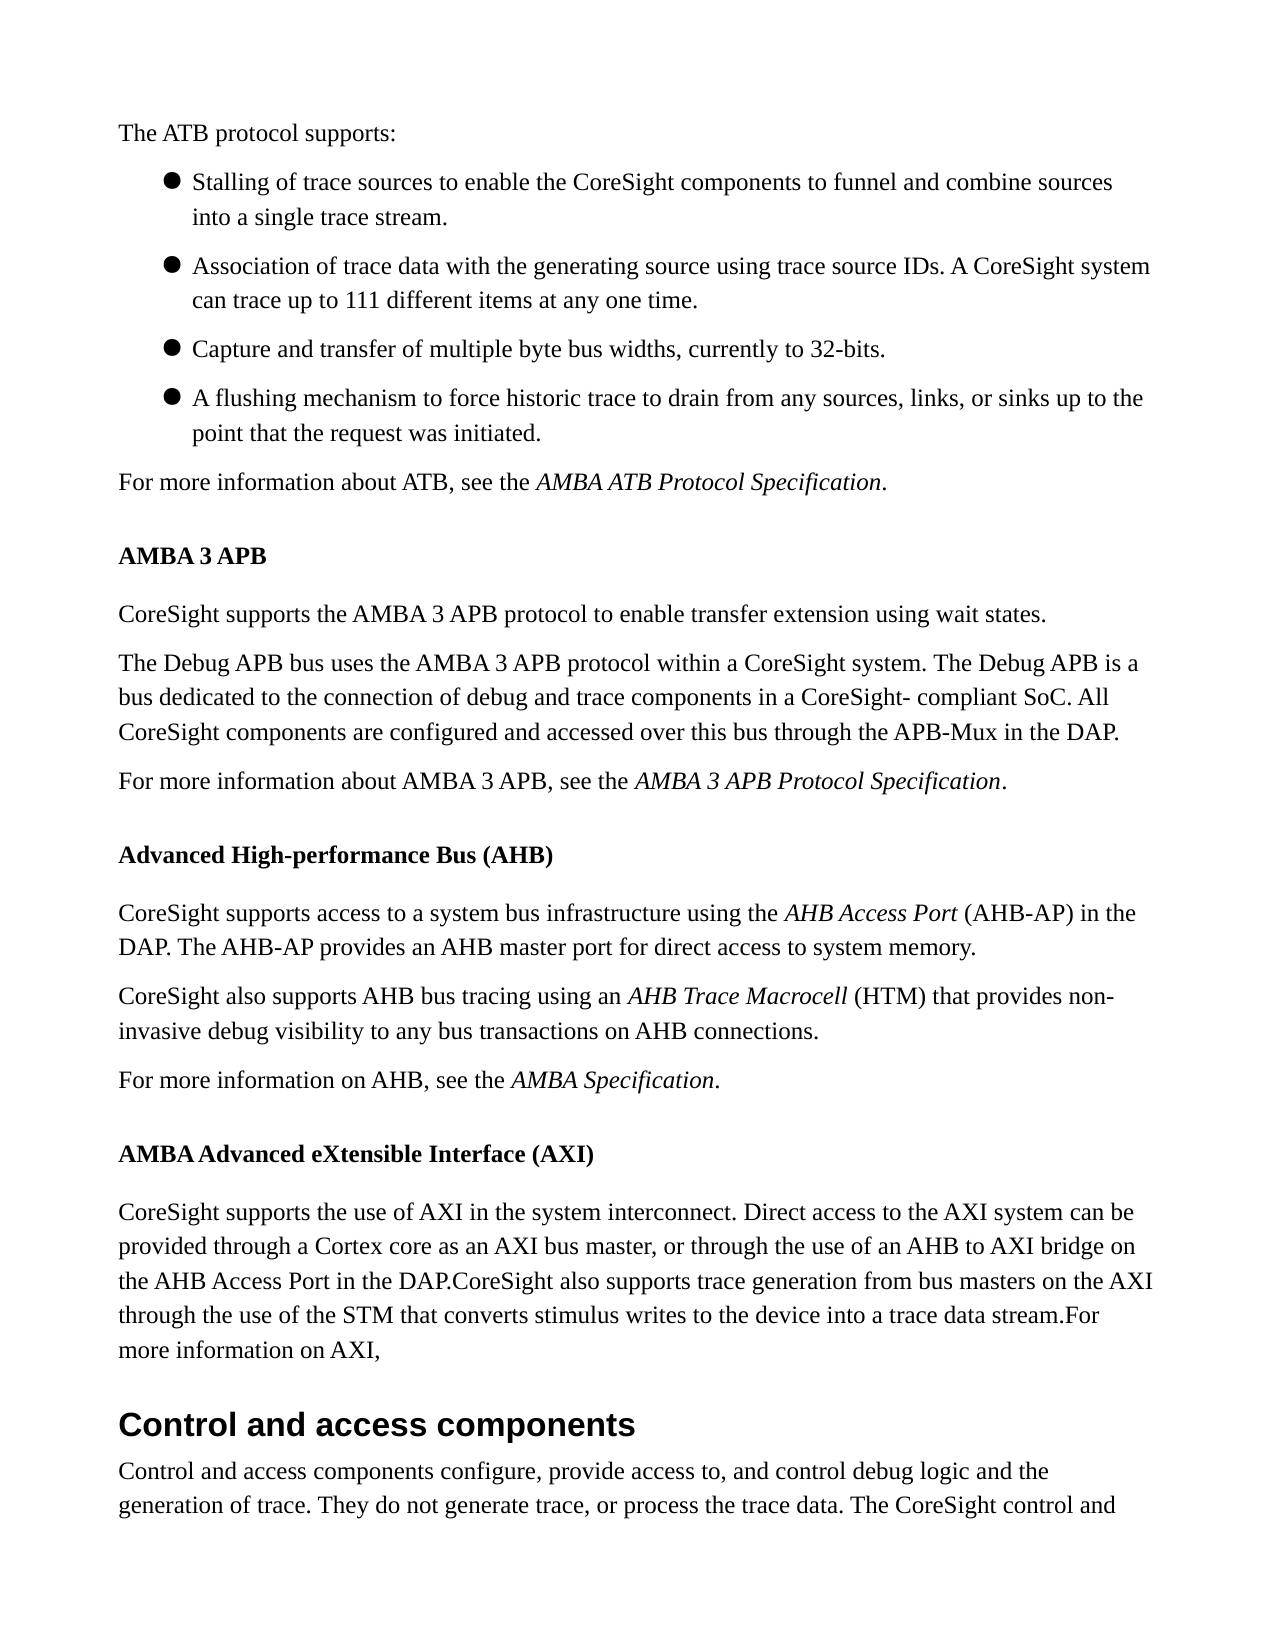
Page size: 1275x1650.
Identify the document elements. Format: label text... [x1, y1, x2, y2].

list Capture and transfer of multiple byte bus widths, currently to 32-bits. [162, 334, 1157, 363]
text CoreSight supports access to a system bus infrastructure using the AHB Access Port (AHB-AP) in the DAP. The AHB-AP provides an AHB master port for direct access to system memory. [118, 898, 1157, 961]
subtitle AMBA 3 APB [118, 541, 1157, 570]
text The ATB protocol supports: [118, 118, 1157, 147]
subtitle Control and access components [118, 1405, 1157, 1443]
text Control and access components configure, provide access to, and control debug logic and the generation of trace. They do not generate trace, or process the trace data. The CoreSight control and [118, 1456, 1157, 1519]
text For more information about ATB, see the AMBA ATB Protocol Specification. [118, 467, 1157, 496]
subtitle Advanced High-performance Bus (AHB) [118, 840, 1157, 869]
text CoreSight also supports AHB bus tracing using an AHB Trace Macrocell (HTM) that provides non-invasive debug visibility to any bus transactions on AHB connections. [118, 981, 1157, 1045]
list A flushing mechanism to force historic trace to drain from any sources, links, or sinks up to the point that the request was initiated. [162, 383, 1157, 447]
text For more information on AHB, see the AMBA Specification. [118, 1065, 1157, 1094]
list Stalling of trace sources to enable the CoreSight components to funnel and combine sources into a single trace stream. [162, 167, 1157, 230]
text CoreSight supports the use of AXI in the system interconnect. Direct access to the AXI system can be provided through a Cortex core as an AXI bus master, or through the use of an AHB to AXI bridge on the AHB Access Port in the DAP.CoreSight also supports trace generation from bus masters on the AXI through the use of the STM that converts stimulus writes to the device into a trace data stream.For more information on AXI, [118, 1197, 1157, 1364]
text The Debug APB bus uses the AMBA 3 APB protocol within a CoreSight system. The Debug APB is a bus dedicated to the connection of debug and trace components in a CoreSight- compliant SoC. All CoreSight components are configured and accessed over this bus through the APB-Mux in the DAP. [118, 648, 1157, 746]
text CoreSight supports the AMBA 3 APB protocol to enable transfer extension using wait states. [118, 599, 1157, 628]
subtitle AMBA Advanced eXtensible Interface (AXI) [118, 1139, 1157, 1168]
list Association of trace data with the generating source using trace source IDs. A CoreSight system can trace up to 111 different items at any one time. [162, 251, 1157, 314]
text For more information about AMBA 3 APB, see the AMBA 3 APB Protocol Specification. [118, 766, 1157, 795]
